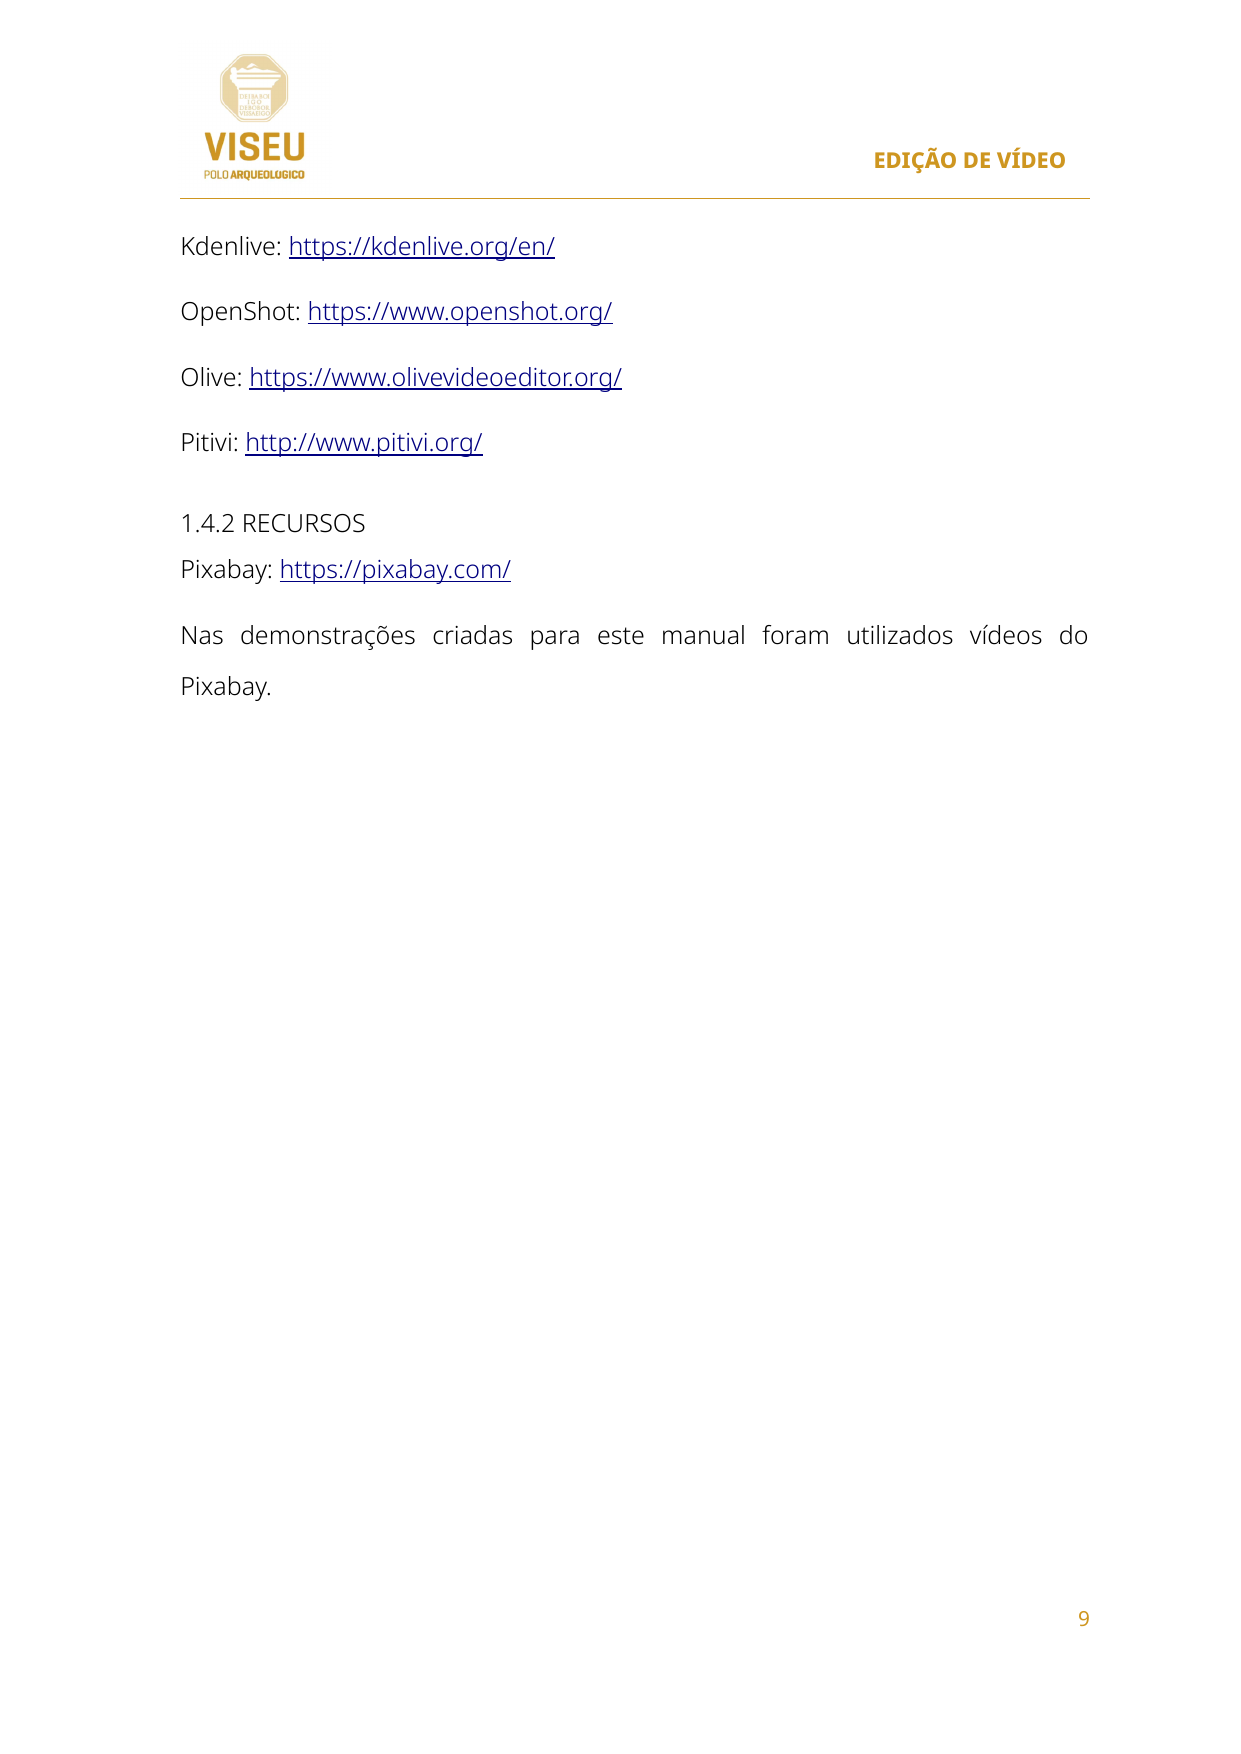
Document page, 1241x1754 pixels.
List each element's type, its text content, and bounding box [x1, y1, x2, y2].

text Olive: https://www.olivevideoeditor.org/ [180, 359, 1090, 393]
text Pixabay: https://pixabay.com/ [180, 552, 1090, 586]
text Nas demonstrações criadas para este manual foram utilizados vídeos do Pixabay. [180, 617, 1090, 702]
text Pitivi: http://www.pitivi.org/ [180, 425, 1090, 459]
text Kdenlive: https://kdenlive.org/en/ [180, 228, 1090, 262]
subtitle 1.4.2 recursos [180, 505, 1090, 539]
text OpenShot: https://www.openshot.org/ [180, 294, 1090, 328]
